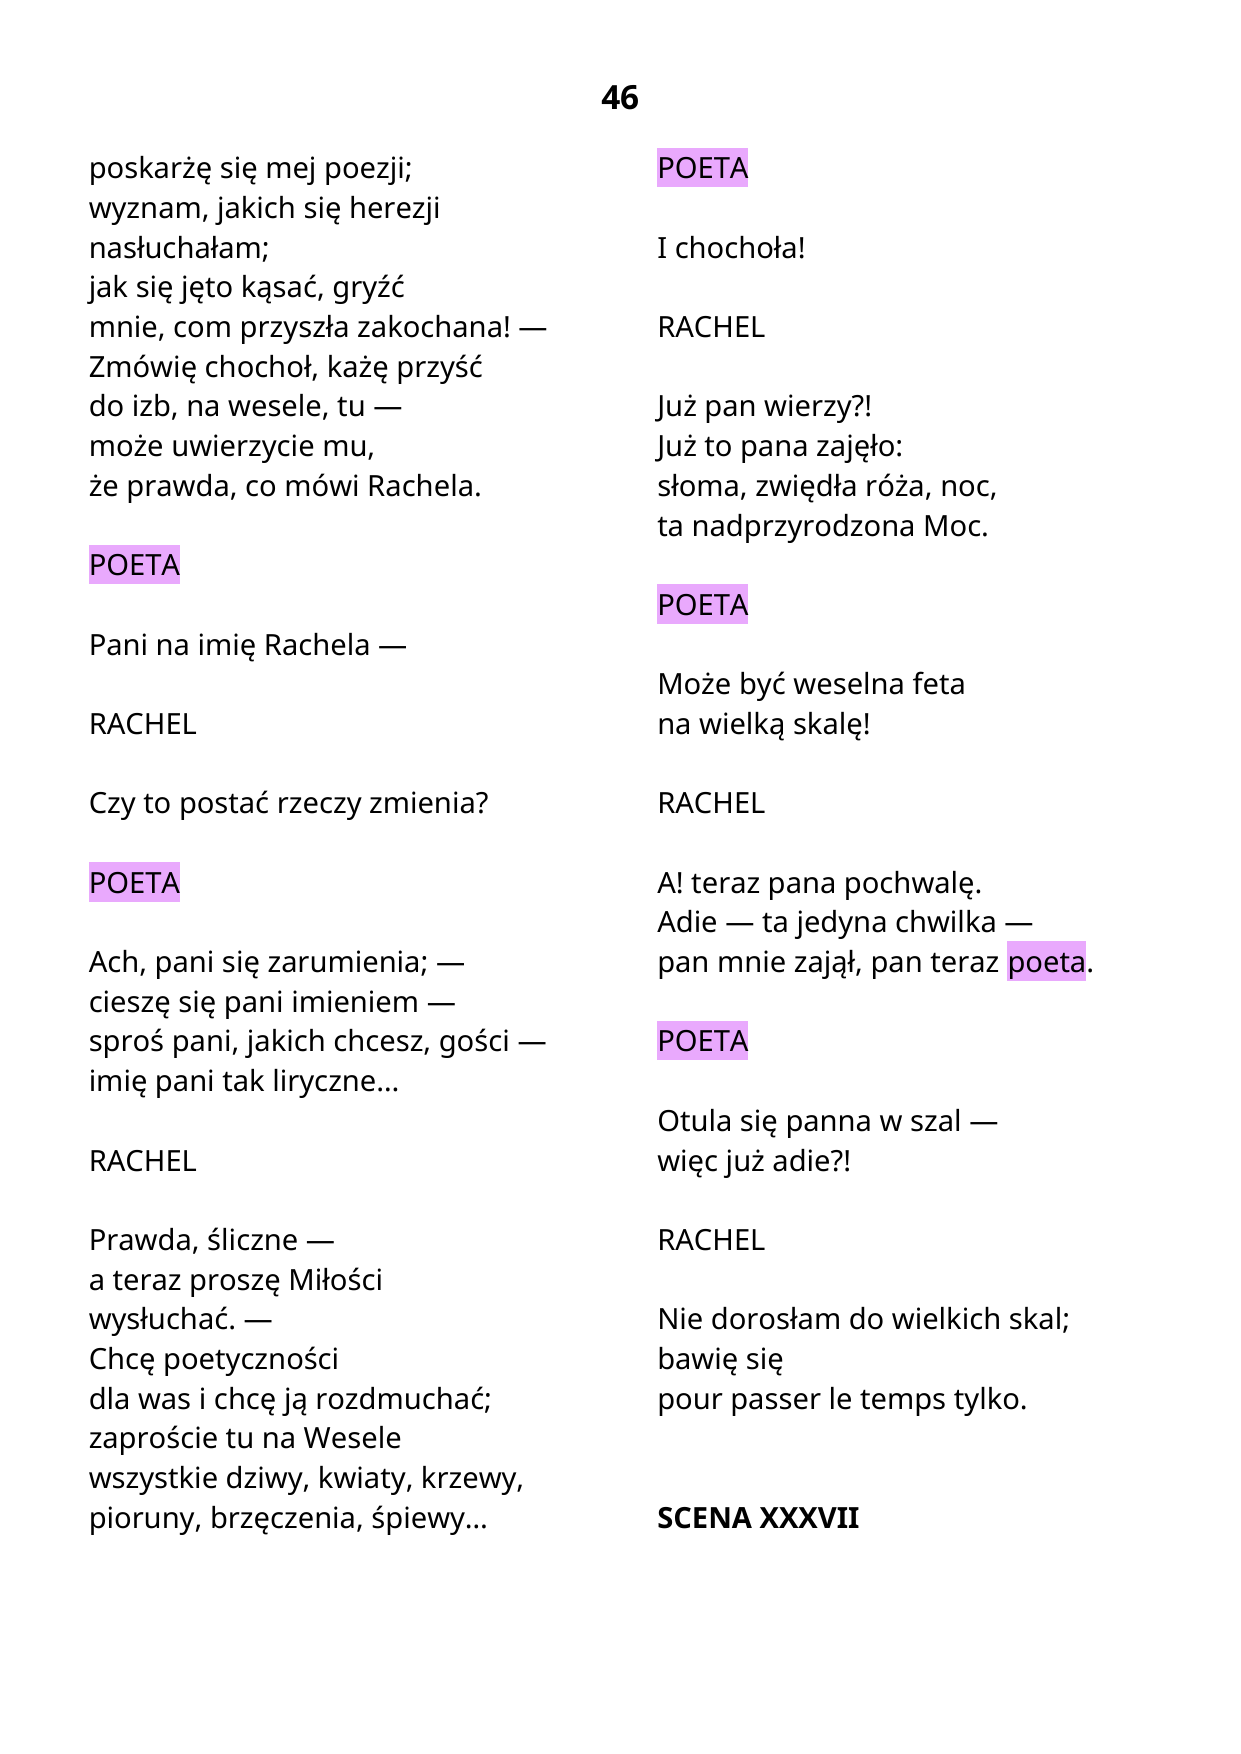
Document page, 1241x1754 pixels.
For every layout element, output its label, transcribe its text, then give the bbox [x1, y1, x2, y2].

text słoma, zwiędła róża, noc, [657, 465, 1152, 505]
text POETA [88, 544, 583, 584]
text Już to pana zajęło: [657, 425, 1152, 465]
text POETA [88, 862, 583, 902]
text wszystkie dziwy, kwiaty, krzewy, [88, 1457, 583, 1497]
text Chcę poetyczności [88, 1338, 583, 1378]
text Adie — ta jedyna chwilka — [657, 902, 1152, 941]
text I chochoła! [657, 227, 1152, 267]
text Już pan wierzy?! [657, 386, 1152, 425]
text cieszę się pani imieniem — [88, 981, 583, 1021]
text POETA [657, 1021, 1152, 1060]
text poskarżę się mej poezji; [88, 148, 583, 187]
text pour passer le temps tylko. [657, 1378, 1152, 1418]
text pan mnie zajął, pan teraz poeta. [657, 941, 1152, 981]
text Zmówię chochoł, każę przyść [88, 346, 583, 386]
text Czy to postać rzeczy zmienia? [88, 783, 583, 822]
text POETA [657, 584, 1152, 624]
text że prawda, co mówi Rachela. [88, 465, 583, 505]
text więc już adie?! [657, 1140, 1152, 1179]
text może uwierzycie mu, [88, 425, 583, 465]
text zaproście tu na Wesele [88, 1418, 583, 1457]
text RACHEL [657, 783, 1152, 822]
text na wielką skalę! [657, 703, 1152, 743]
text wyznam, jakich się herezji [88, 187, 583, 227]
text Pani na imię Rachela — [88, 624, 583, 663]
text A! teraz pana pochwalę. [657, 862, 1152, 902]
text Prawda, śliczne — [88, 1219, 583, 1259]
text Ach, pani się zarumienia; — [88, 941, 583, 981]
text wysłuchać. — [88, 1298, 583, 1338]
text jak się jęto kąsać, gryźć [88, 267, 583, 306]
text pioruny, brzęczenia, śpiewy… [88, 1497, 583, 1537]
text nasłuchałam; [88, 227, 583, 267]
text Może być weselna feta [657, 663, 1152, 703]
text RACHEL [88, 703, 583, 743]
text RACHEL [657, 1219, 1152, 1259]
text imię pani tak liryczne… [88, 1060, 583, 1100]
text a teraz proszę Miłości [88, 1259, 583, 1298]
text Nie dorosłam do wielkich skal; [657, 1298, 1152, 1338]
text dla was i chcę ją rozdmuchać; [88, 1378, 583, 1418]
text RACHEL [657, 306, 1152, 346]
text SCENA XXXVII [657, 1497, 1152, 1537]
text bawię się [657, 1338, 1152, 1378]
text RACHEL [88, 1140, 583, 1179]
text ta nadprzyrodzona Moc. [657, 505, 1152, 544]
text mnie, com przyszła zakochana! — [88, 306, 583, 346]
text Otula się panna w szal — [657, 1100, 1152, 1140]
text POETA [657, 148, 1152, 187]
text do izb, na wesele, tu — [88, 386, 583, 425]
text sproś pani, jakich chcesz, gości — [88, 1021, 583, 1060]
